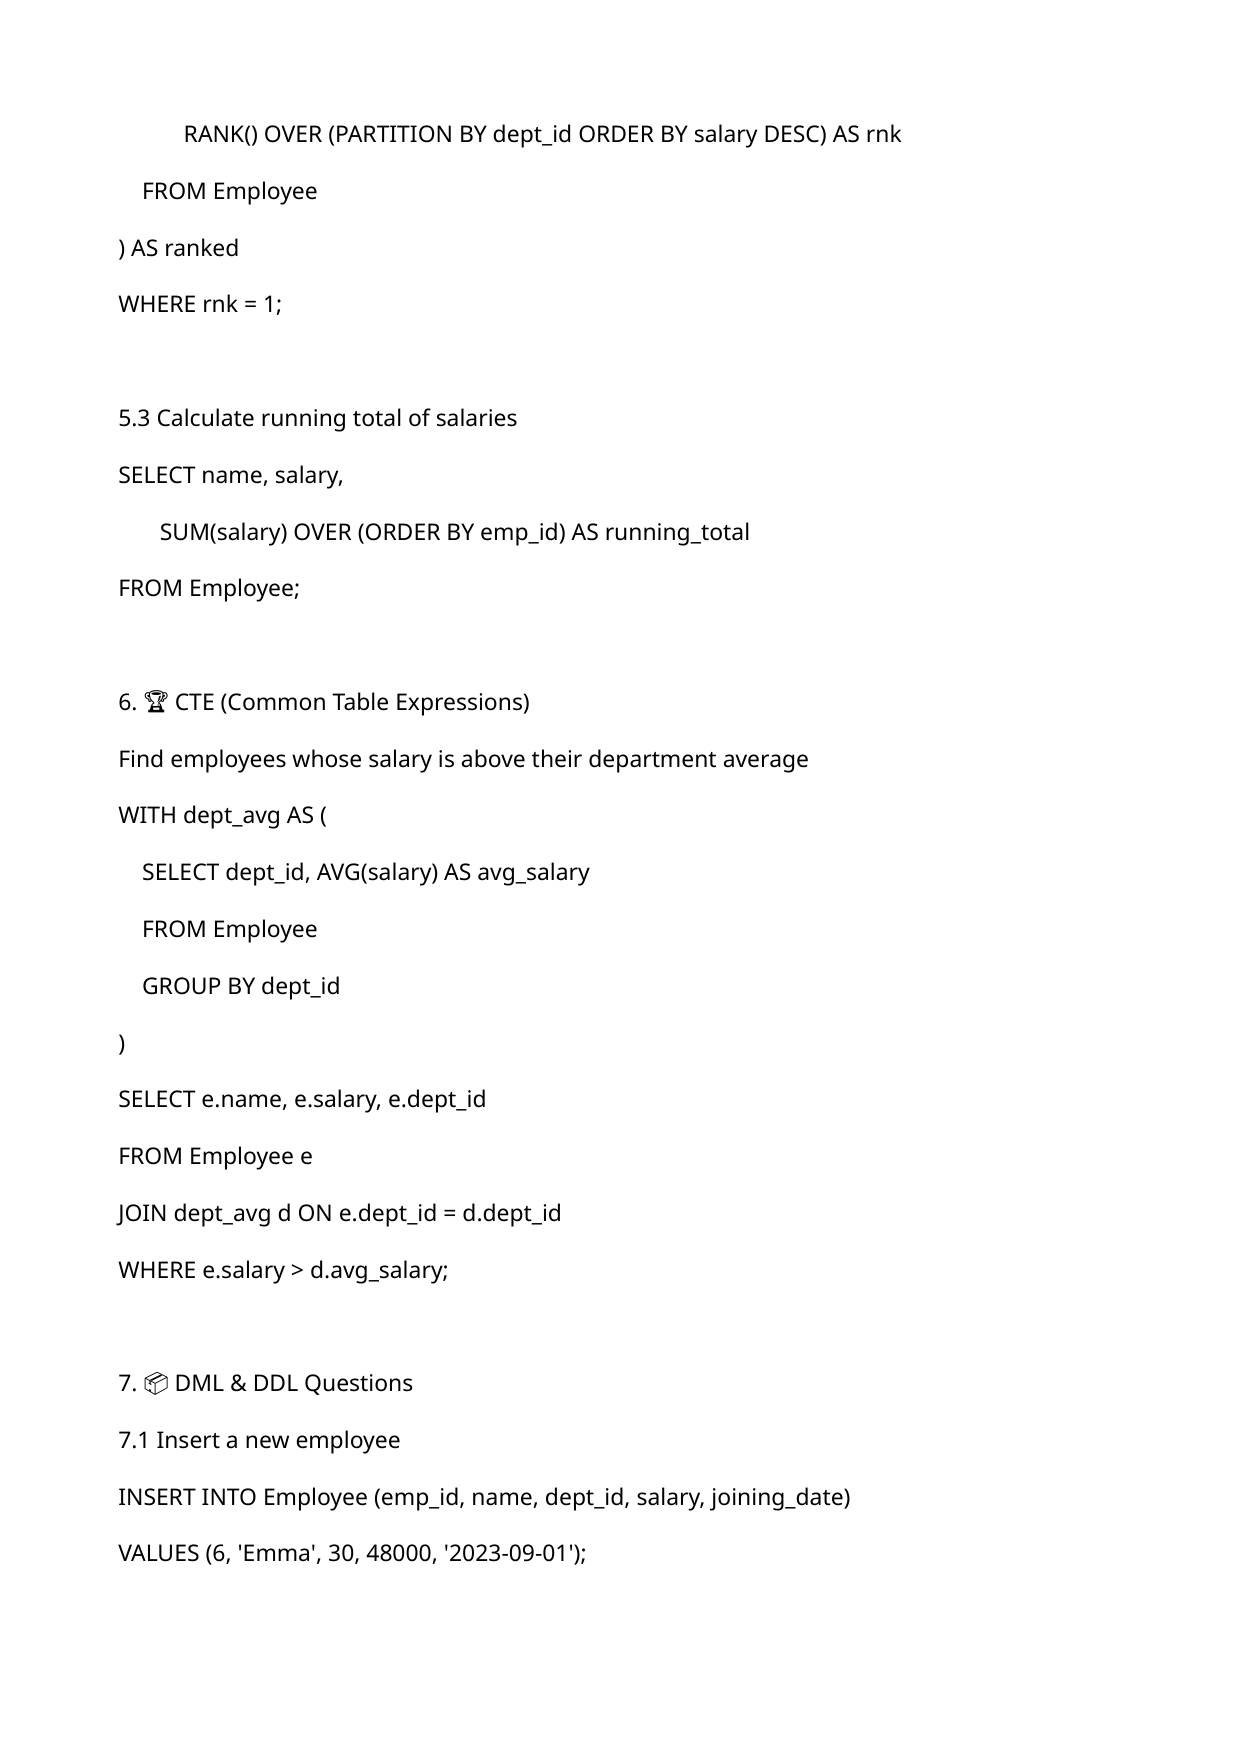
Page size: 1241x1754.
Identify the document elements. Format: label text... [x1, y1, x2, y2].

text RANK() OVER (PARTITION BY dept_id ORDER BY salary DESC) AS rnk [118, 118, 1122, 149]
text 7. 📦 DML & DDL Questions [118, 1367, 1122, 1398]
text Find employees whose salary is above their department average [118, 743, 1122, 774]
text WHERE rnk = 1; [118, 288, 1122, 320]
text SUM(salary) OVER (ORDER BY emp_id) AS running_total [118, 516, 1122, 547]
text WITH dept_avg AS ( [118, 799, 1122, 831]
text JOIN dept_avg d ON e.dept_id = d.dept_id [118, 1197, 1122, 1228]
text SELECT dept_id, AVG(salary) AS avg_salary [118, 856, 1122, 887]
text 6. 🏆 CTE (Common Table Expressions) [118, 686, 1122, 717]
text WHERE e.salary > d.avg_salary; [118, 1253, 1122, 1285]
text SELECT name, salary, [118, 459, 1122, 490]
text FROM Employee; [118, 572, 1122, 603]
text FROM Employee e [118, 1140, 1122, 1171]
text FROM Employee [118, 175, 1122, 206]
text FROM Employee [118, 913, 1122, 944]
text INSERT INTO Employee (emp_id, name, dept_id, salary, joining_date) [118, 1481, 1122, 1512]
text ) AS ranked [118, 232, 1122, 263]
text VALUES (6, 'Emma', 30, 48000, '2023-09-01'); [118, 1537, 1122, 1569]
text ) [118, 1026, 1122, 1058]
text 7.1 Insert a new employee [118, 1424, 1122, 1455]
text GROUP BY dept_id [118, 970, 1122, 1001]
text SELECT e.name, e.salary, e.dept_id [118, 1083, 1122, 1114]
text 5.3 Calculate running total of salaries [118, 402, 1122, 433]
